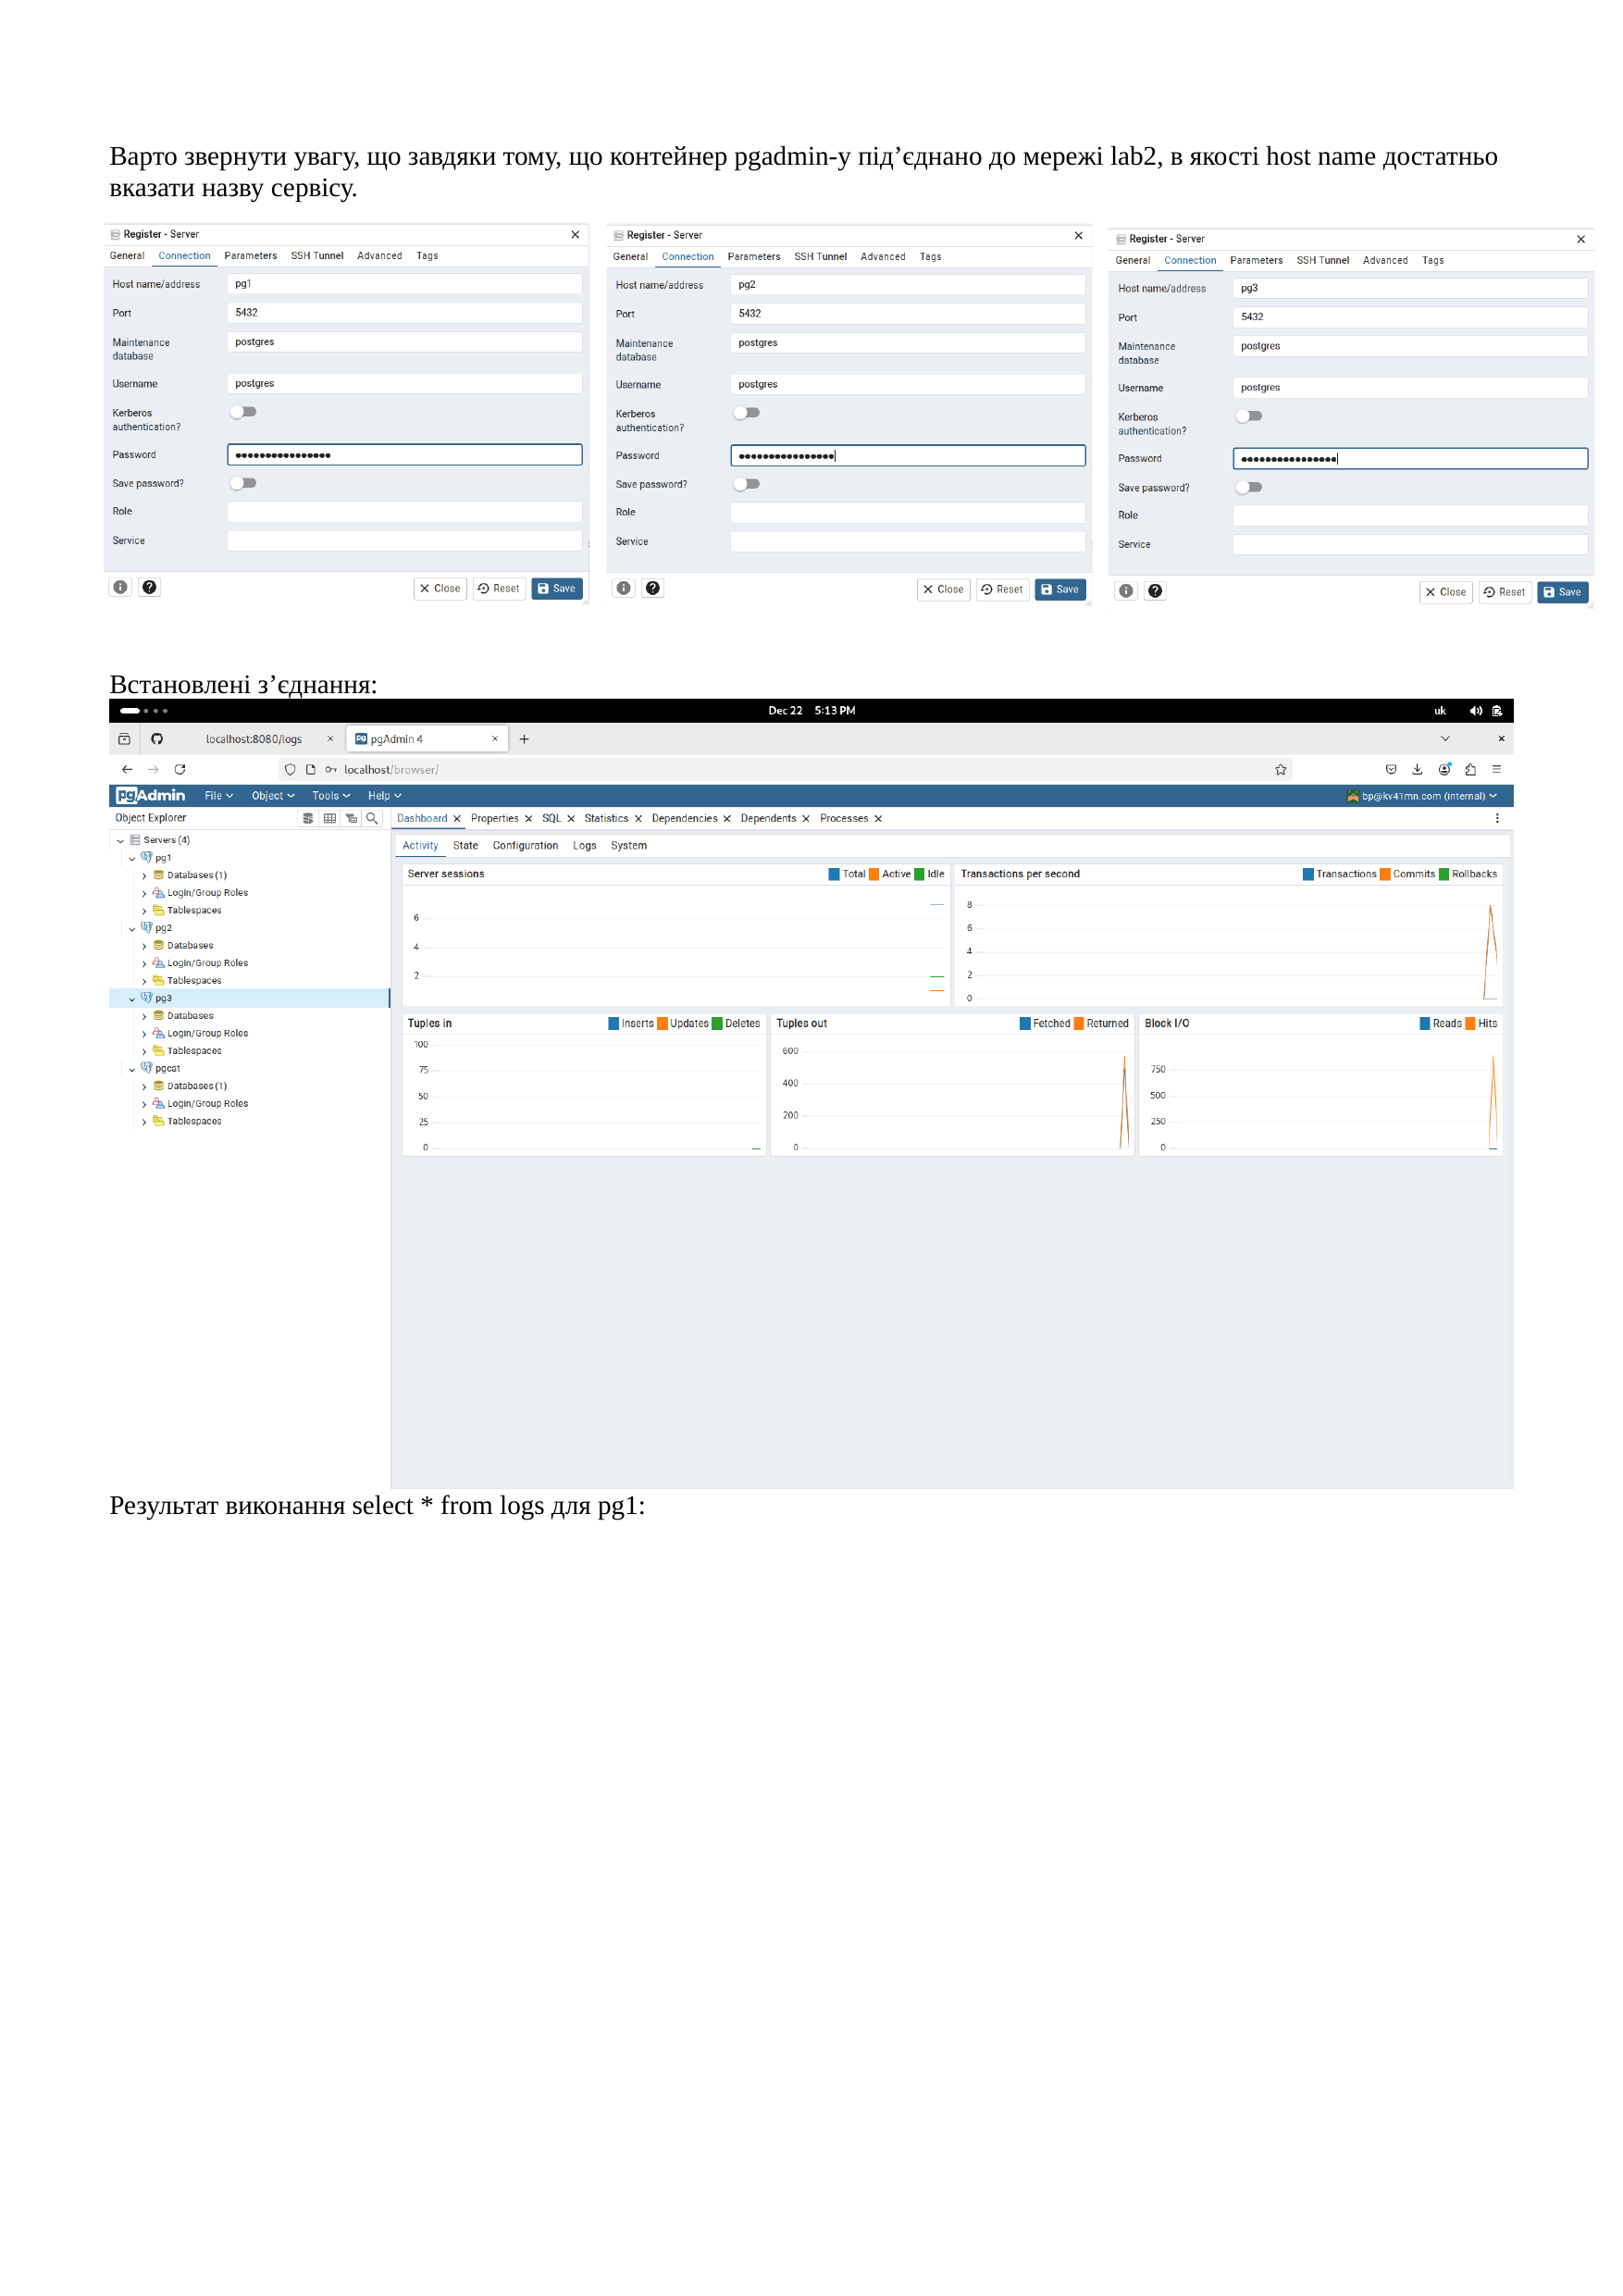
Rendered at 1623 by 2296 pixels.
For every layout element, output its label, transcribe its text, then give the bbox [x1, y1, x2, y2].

picture [104, 222, 589, 605]
picture [109, 699, 1514, 1489]
picture [1109, 227, 1595, 609]
text Встановлені з’єднання: [109, 668, 1514, 699]
text Варто звернути увагу, що завдяки тому, що контейнер pgadmin-у під’єднано до мережі lab2, в якості host name достатньо вказати назву сервісу. [109, 141, 1514, 203]
text Результат виконання select * from logs для pg1: [109, 1489, 1514, 1520]
picture [606, 223, 1093, 606]
